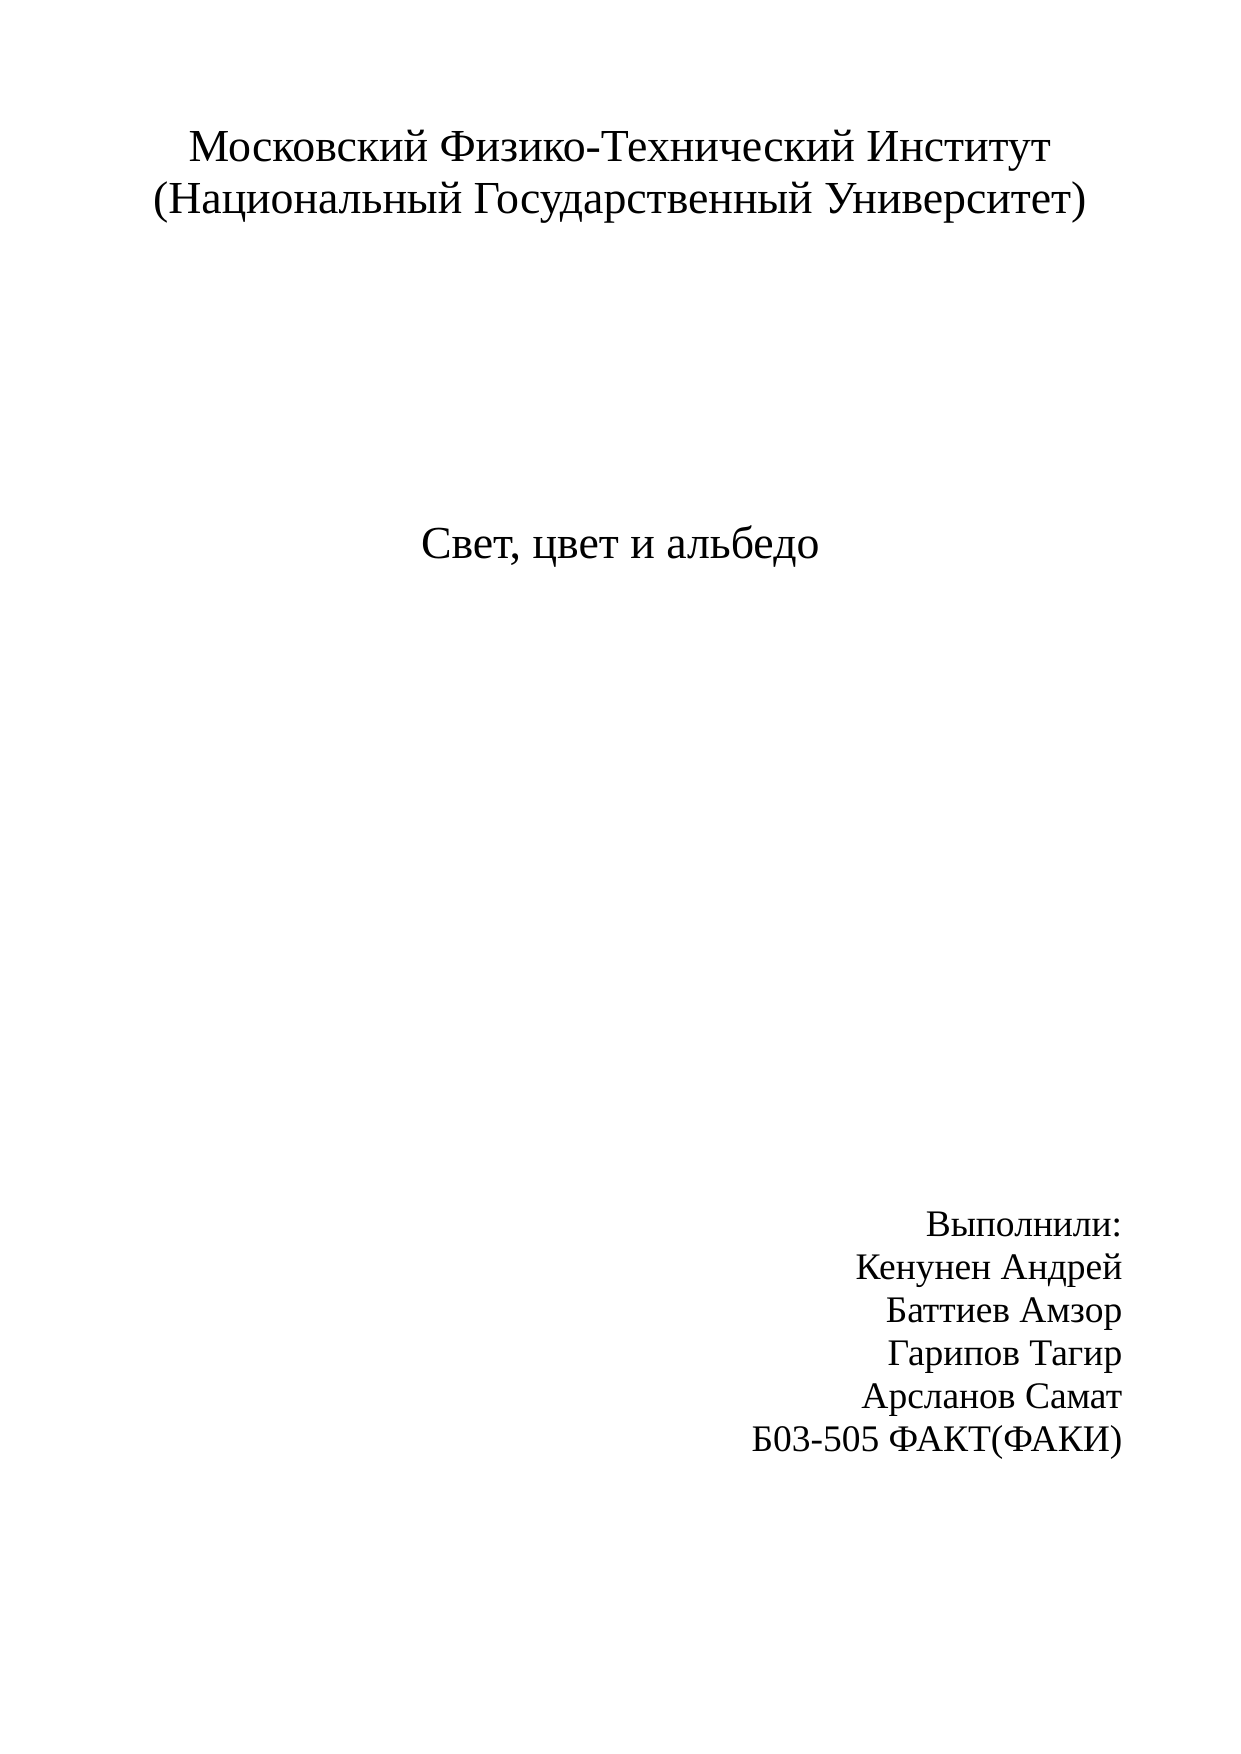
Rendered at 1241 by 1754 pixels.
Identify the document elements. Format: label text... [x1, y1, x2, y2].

text Гарипов Тагир [118, 1330, 1122, 1373]
text Б03-505 ФАКТ(ФАКИ) [118, 1417, 1122, 1460]
text Московский Физико-Технический Институт (Национальный Государственный Университет) [118, 118, 1122, 223]
text Свет, цвет и альбедо [118, 516, 1122, 568]
text Кенунен Андрей [118, 1244, 1122, 1287]
text Арсланов Самат [118, 1373, 1122, 1417]
text Баттиев Амзор [118, 1287, 1122, 1330]
text Выполнили: [118, 1201, 1122, 1244]
